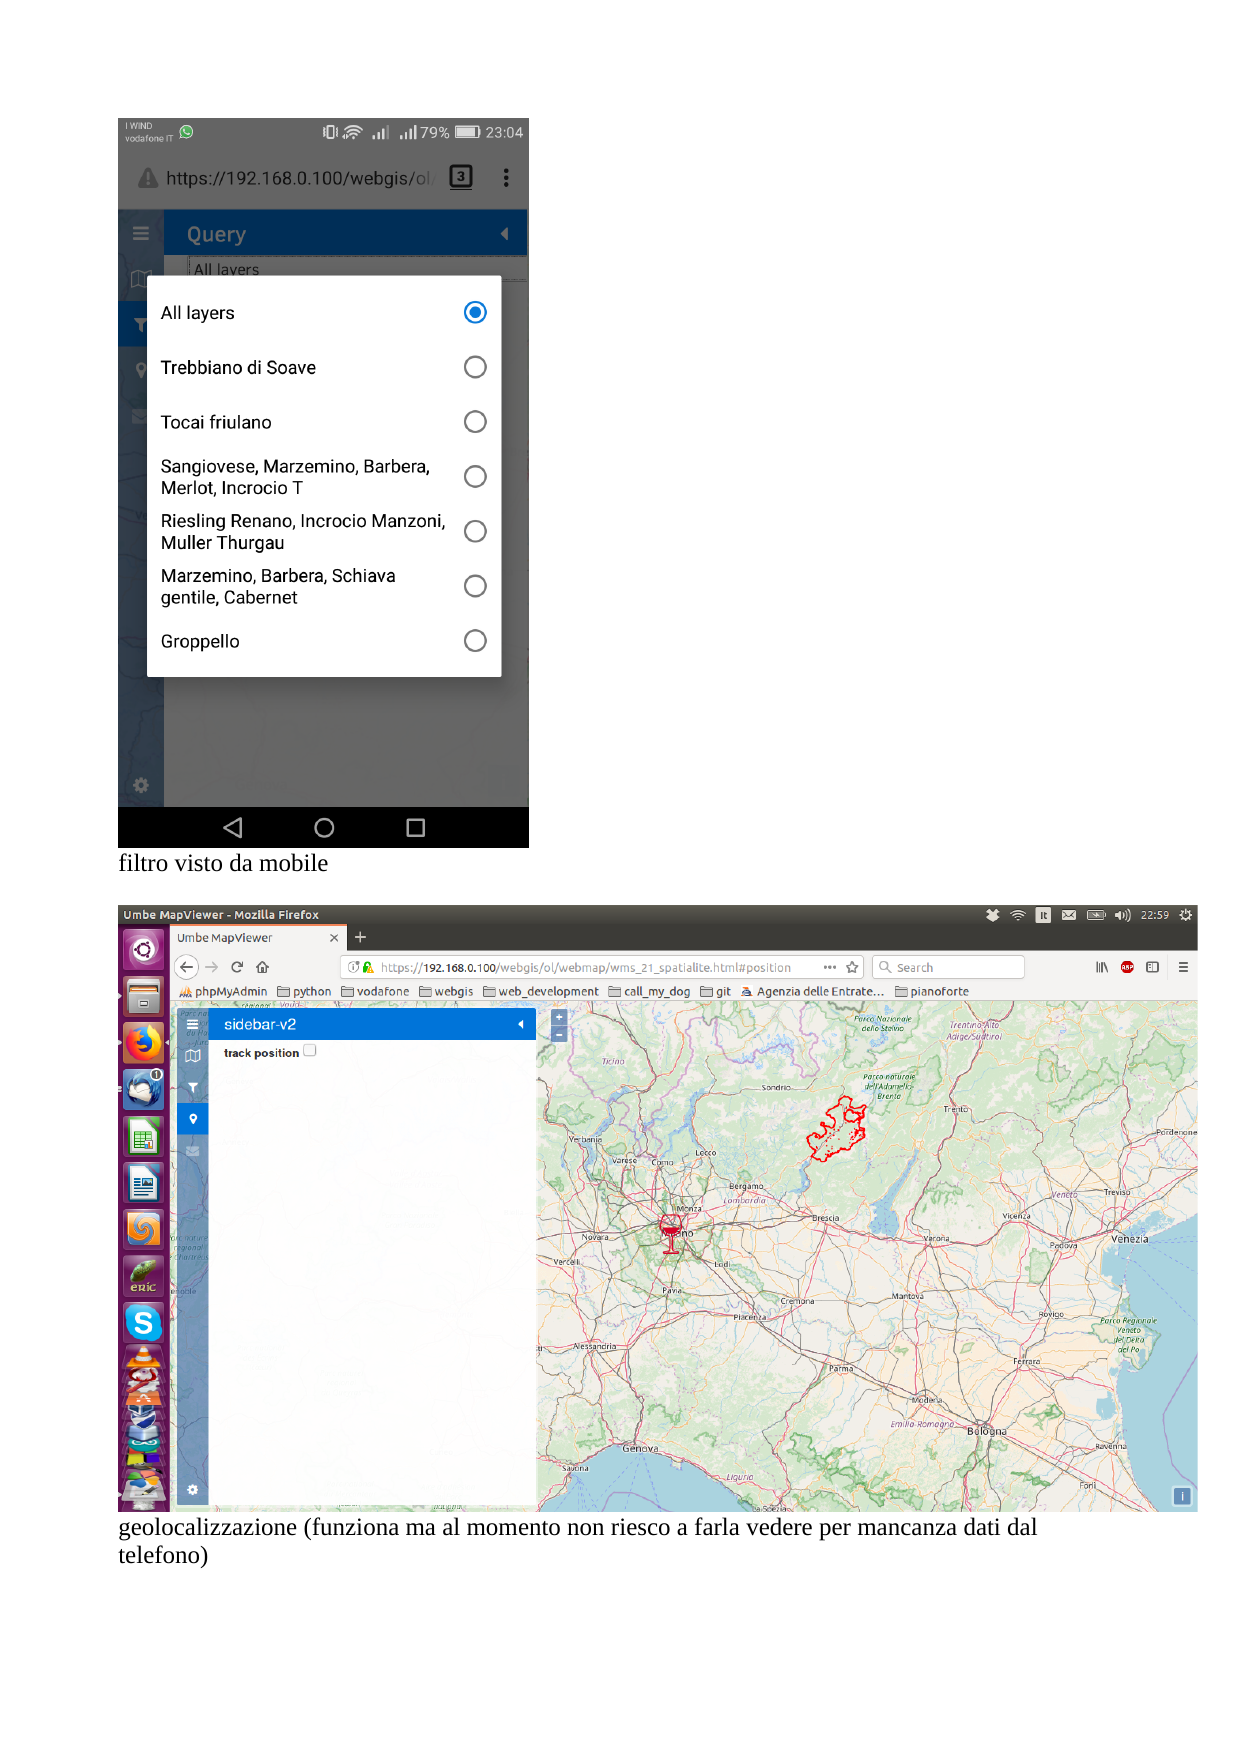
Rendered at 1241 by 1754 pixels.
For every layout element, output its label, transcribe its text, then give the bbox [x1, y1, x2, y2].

picture [118, 905, 1198, 1512]
text geolocalizzazione (funziona ma al momento non riesco a farla vedere per mancanza dati dal telefono) [118, 1512, 1122, 1627]
text filtro visto da mobile [118, 118, 1122, 905]
picture [118, 118, 529, 848]
